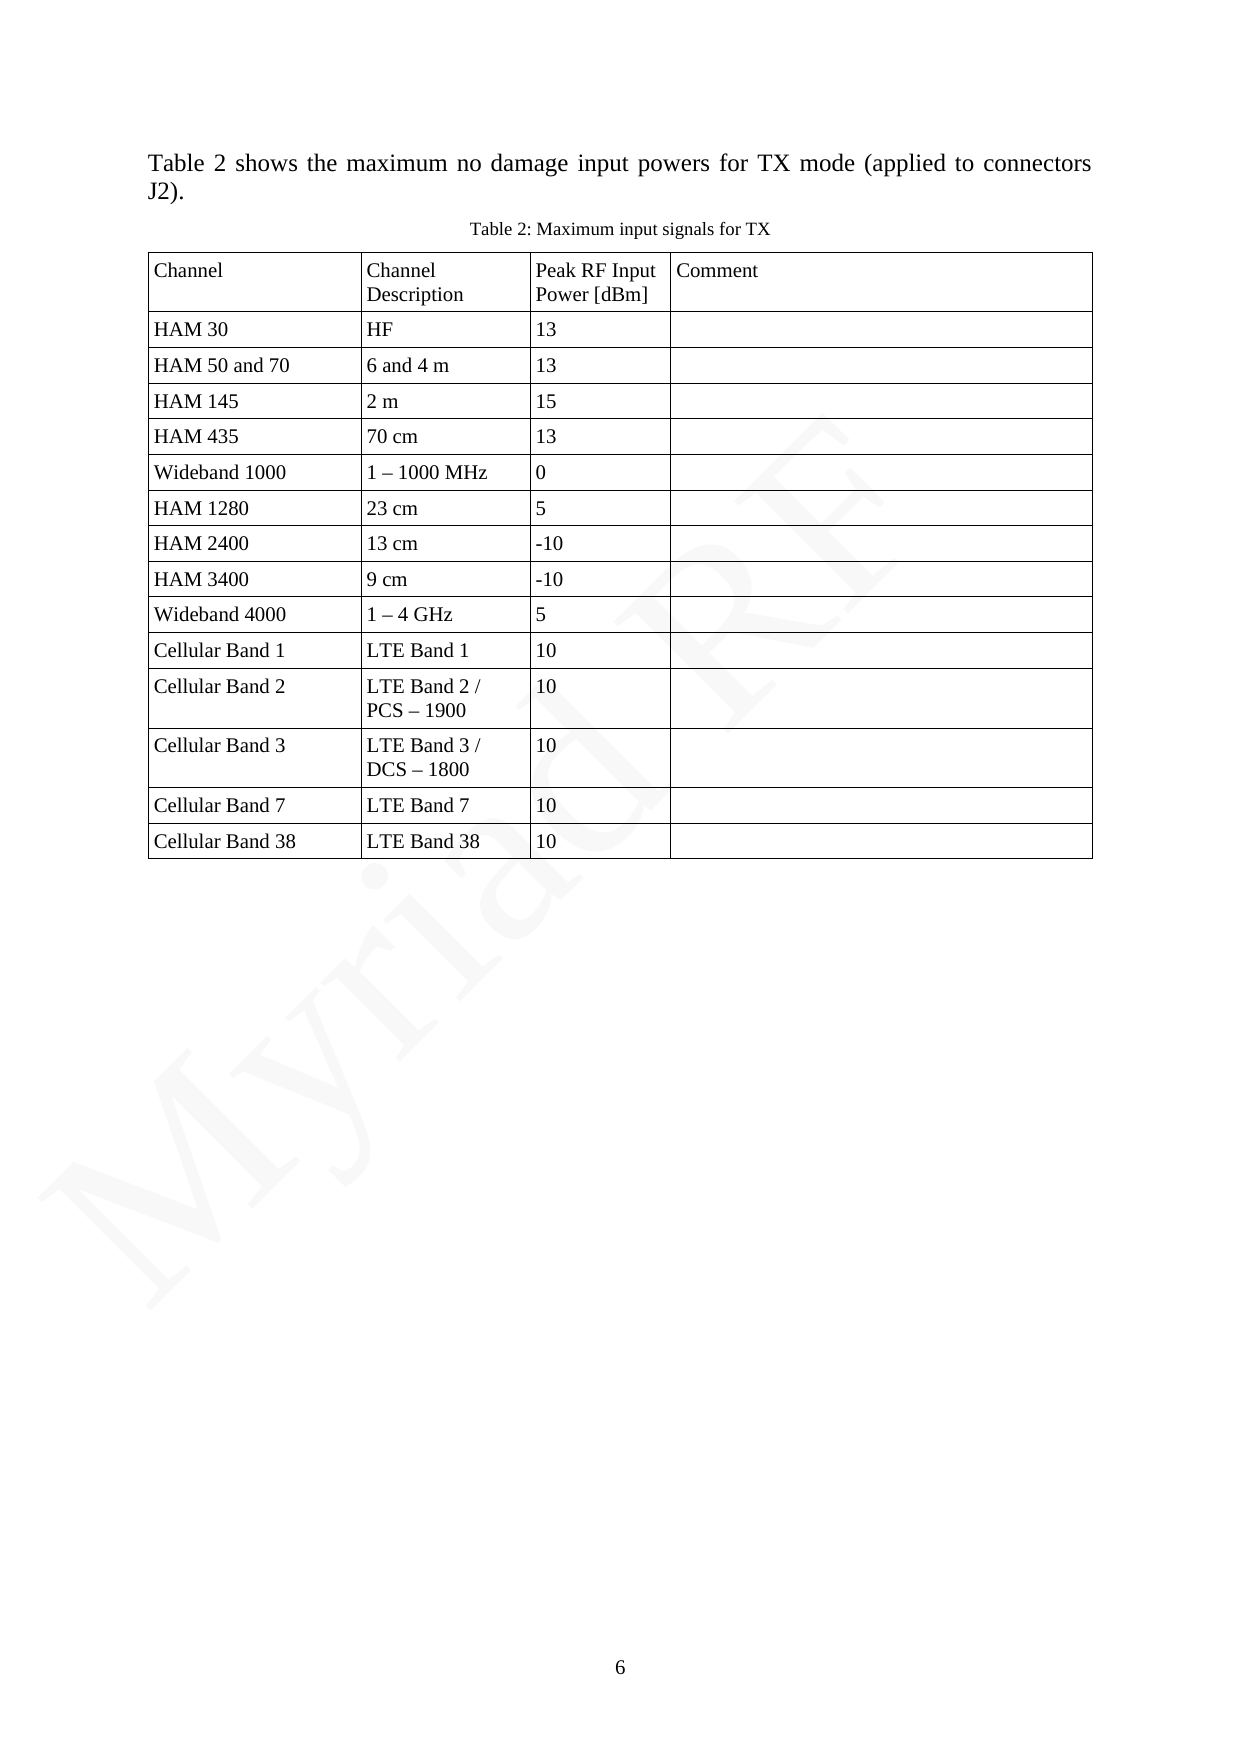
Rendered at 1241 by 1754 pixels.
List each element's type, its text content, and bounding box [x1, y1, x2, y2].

table_cell [671, 491, 787, 525]
table_cell [867, 562, 1092, 596]
table_cell 10 [639, 793, 670, 823]
table_cell Cellular Band 2 [149, 669, 361, 727]
table_cell [671, 650, 689, 668]
table_cell Cellular Band 3 [149, 729, 361, 787]
table_cell HAM 30 [149, 312, 361, 347]
table_cell [836, 491, 1092, 525]
table_cell 2 m [362, 384, 530, 418]
table_header Peak RF Input Power [dBm] [531, 253, 670, 311]
table_cell HAM 2400 [149, 526, 361, 561]
table_cell 0 [531, 455, 670, 489]
table_cell [671, 419, 815, 454]
table_cell [671, 348, 1092, 383]
table_cell 10 [552, 788, 638, 823]
table_cell [798, 419, 1092, 454]
table_cell [671, 455, 779, 489]
table_cell 23 cm [362, 491, 530, 525]
table_cell LTE Band 38 [362, 824, 475, 858]
table_cell HAM 145 [149, 384, 361, 418]
table_cell Wideband 4000 [149, 597, 361, 632]
table_cell LTE Band 7 [362, 788, 530, 823]
table_cell Cellular Band 38 [149, 824, 361, 858]
table_cell 10 [531, 824, 670, 858]
table_cell HAM 1280 [149, 491, 361, 525]
table_cell 10 [549, 740, 623, 787]
table_cell 9 cm [362, 562, 530, 596]
table_cell 70 cm [362, 419, 530, 454]
table_header Channel [149, 253, 361, 311]
table_cell [671, 729, 1092, 787]
table_cell 10 [597, 729, 670, 787]
table_cell LTE Band 38 [461, 835, 511, 858]
table_cell [727, 669, 1092, 727]
table_cell Wideband 1000 [149, 455, 361, 489]
table_cell 5 [531, 491, 670, 525]
table_cell [655, 597, 670, 612]
table_cell [671, 526, 823, 561]
table_header Channel Description [362, 253, 530, 311]
table_cell LTE Band 1 [362, 633, 530, 668]
table_cell HAM 435 [149, 419, 361, 454]
table_cell 15 [531, 384, 670, 418]
table_cell [671, 824, 1092, 858]
table_cell HAM 50 and 70 [149, 348, 361, 383]
table_cell 10 [531, 790, 546, 823]
table_cell 6 and 4 m [362, 348, 530, 383]
table_cell [775, 455, 1092, 489]
table_cell 13 [531, 348, 670, 383]
table_cell LTE Band 38 [511, 824, 530, 843]
table_cell Cellular Band 7 [149, 788, 361, 823]
table_cell [671, 597, 734, 632]
table_cell 13 cm [362, 526, 530, 561]
table_cell [671, 788, 1092, 823]
table_cell 1 – 4 GHz [362, 597, 530, 632]
text Table 2: Maximum input signals for TX [148, 218, 1092, 239]
table_cell [744, 562, 854, 596]
table_cell [671, 669, 734, 727]
table_cell [746, 597, 1092, 632]
table_cell 1 – 1000 MHz [362, 455, 530, 489]
table_cell LTE Band 2 / PCS – 1900 [362, 669, 530, 727]
table_cell -10 [531, 526, 670, 561]
table_cell [691, 633, 713, 644]
table_cell [671, 312, 1092, 347]
table_cell HAM 3400 [149, 562, 361, 596]
table_cell [860, 562, 887, 574]
table_cell 5 [531, 597, 653, 632]
table_cell [671, 565, 733, 596]
table_cell 13 [531, 312, 670, 347]
table_header Comment [671, 253, 1092, 311]
table_cell LTE Band 3 / DCS – 1800 [362, 729, 530, 787]
table_cell [711, 633, 1092, 668]
table_cell 10 [531, 729, 569, 782]
table_cell [790, 491, 852, 523]
table_cell -10 [531, 562, 670, 596]
table_cell [671, 384, 1092, 418]
table_cell Cellular Band 1 [149, 633, 361, 668]
table_cell 10 [531, 633, 670, 668]
table_cell 10 [531, 669, 670, 727]
table_cell HF [362, 312, 530, 347]
text Table 2 shows the maximum no damage input powers for TX mode (applied to connectors J2). [148, 148, 1092, 205]
table_cell 13 [531, 419, 670, 454]
table_cell [829, 526, 1092, 561]
